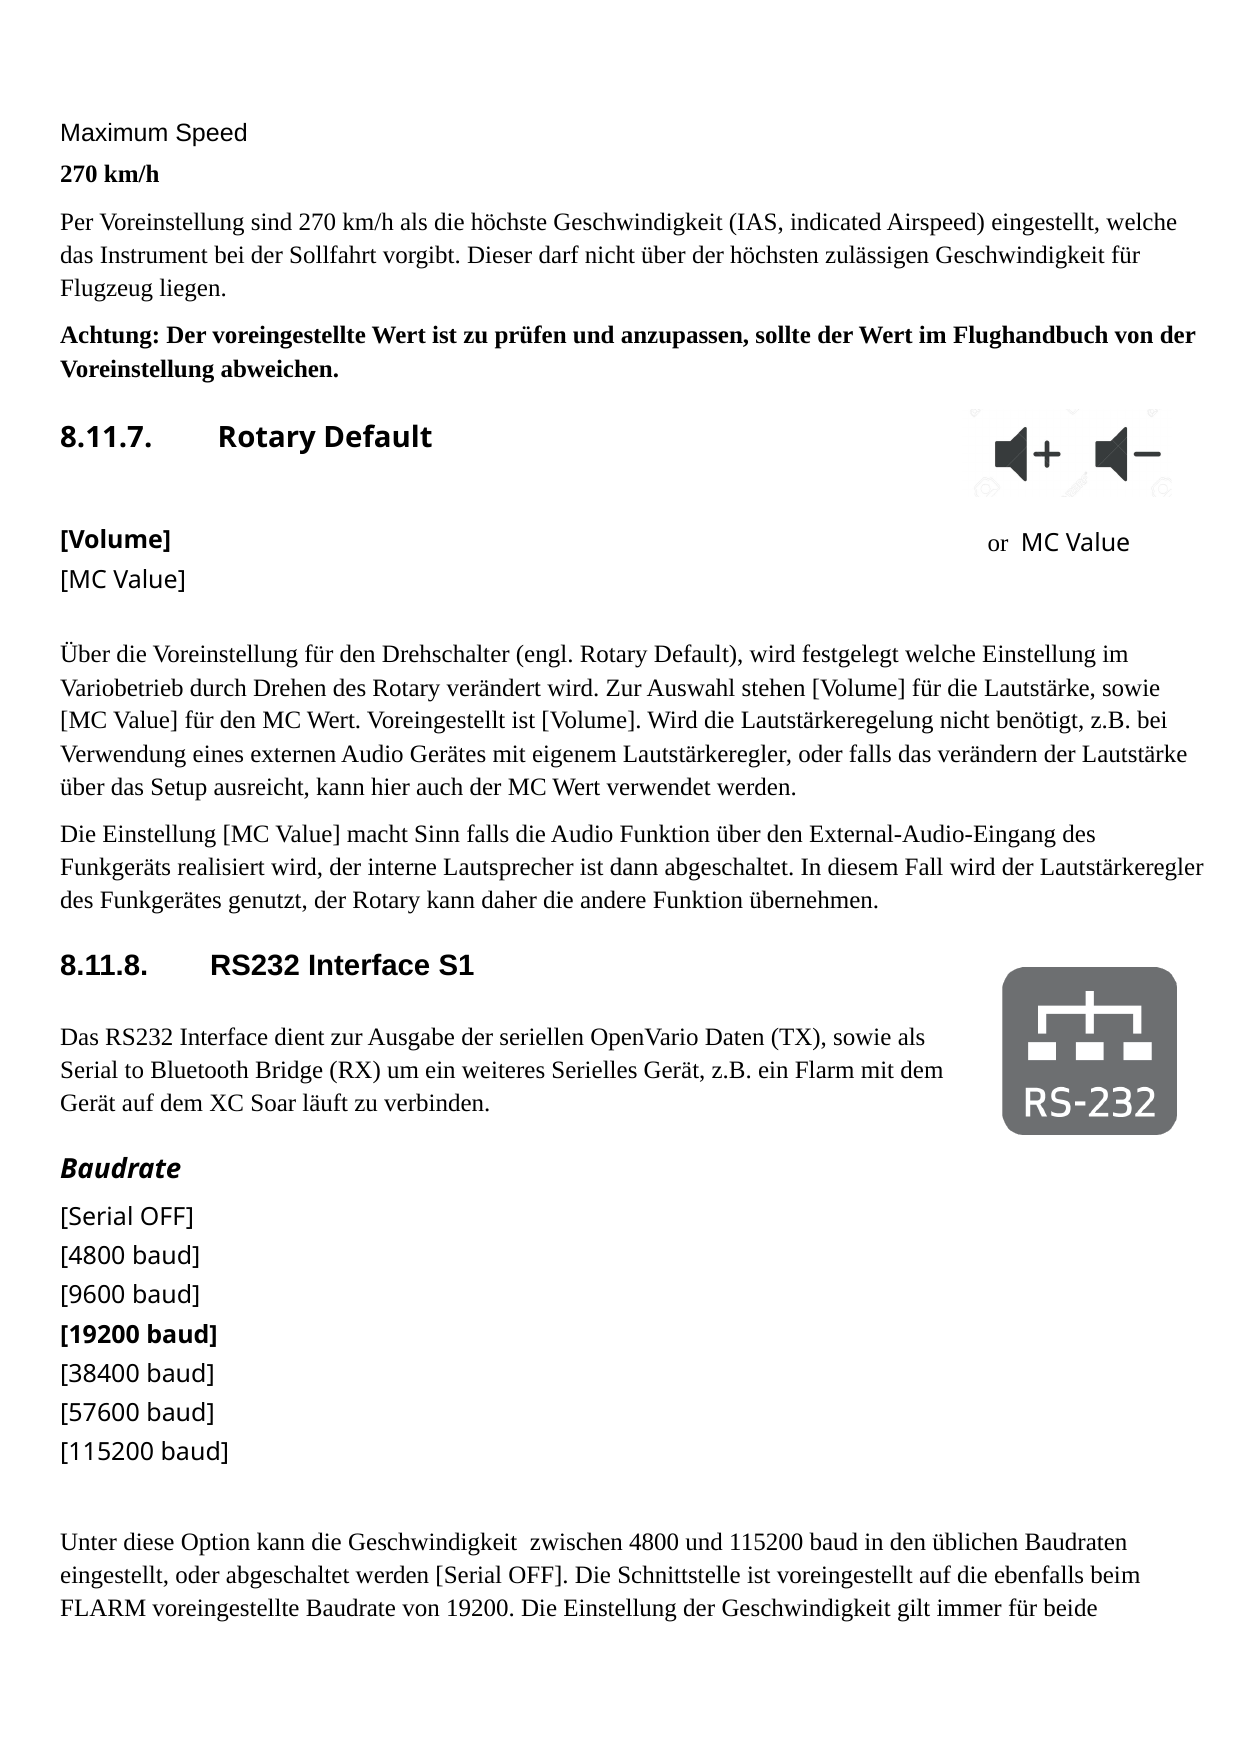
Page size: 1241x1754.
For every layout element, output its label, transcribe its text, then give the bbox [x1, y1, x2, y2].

picture [961, 409, 1172, 497]
subtitle Baudrate [60, 1149, 1207, 1186]
text [9600 baud] [60, 1277, 1207, 1311]
text Per Voreinstellung sind 270 km/h als die höchste Geschwindigkeit (IAS, indicated Airspeed) eingestellt, welche das Instrument bei der Sollfahrt vorgibt. Dieser darf nicht über der höchsten zulässigen Geschwindigkeit für Flugzeug liegen. [60, 207, 1207, 302]
text Achtung: Der voreingestellte Wert ist zu prüfen und anzupassen, sollte der Wert im Flughandbuch von der Voreinstellung abweichen. [60, 321, 1207, 382]
text [115200 baud] [60, 1434, 1207, 1468]
subtitle [1172, 416, 1207, 456]
text [4800 baud] [60, 1238, 1207, 1272]
subtitle RS232 Interface S1 [60, 947, 1207, 981]
subtitle Rotary Default [60, 416, 961, 456]
text [57600 baud] [60, 1395, 1207, 1429]
picture [996, 967, 1183, 1135]
text [MC Value] [60, 561, 1207, 595]
text [Serial OFF] [60, 1199, 1207, 1233]
text 270 km/h [60, 159, 1207, 188]
text [38400 baud] [60, 1356, 1207, 1389]
text Unter diese Option kann die Geschwindigkeit zwischen 4800 und 115200 baud in den üblichen Baudraten eingestellt, oder abgeschaltet werden [Serial OFF]. Die Schnittstelle ist voreingestellt auf die ebenfalls beim FLARM voreingestellte Baudrate von 19200. Die Einstellung der Geschwindigkeit gilt immer für beide [60, 1527, 1207, 1622]
text Die Einstellung [MC Value] macht Sinn falls die Audio Funktion über den External-Audio-Eingang des Funkgeräts realisiert wird, der interne Lautsprecher ist dann abgeschaltet. In diesem Fall wird der Lautstärkeregler des Funkgerätes genutzt, der Rotary kann daher die andere Funktion übernehmen. [60, 819, 1207, 914]
text [19200 baud] [60, 1316, 1207, 1350]
text Über die Voreinstellung für den Drehschalter (engl. Rotary Default), wird festgelegt welche Einstellung im Variobetrieb durch Drehen des Rotary verändert wird. Zur Auswahl stehen [Volume] für die Lautstärke, sowie [MC Value] für den MC Wert. Voreingestellt ist [Volume]. Wird die Lautstärkeregelung nicht benötigt, z.B. bei Verwendung eines externen Audio Gerätes mit eigenem Lautstärkeregler, oder falls das verändern der Lautstärke über das Setup ausreicht, kann hier auch der MC Wert verwendet werden. [60, 639, 1207, 800]
subtitle Maximum Speed [60, 118, 1207, 147]
text Das RS232 Interface dient zur Ausgabe der seriellen OpenVario Daten (TX), sowie als Serial to Bluetooth Bridge (RX) um ein weiteres Serielles Gerät, z.B. ein Flarm mit dem Gerät auf dem XC Soar läuft zu verbinden. [60, 1022, 996, 1117]
text [Volume] [60, 522, 1207, 556]
